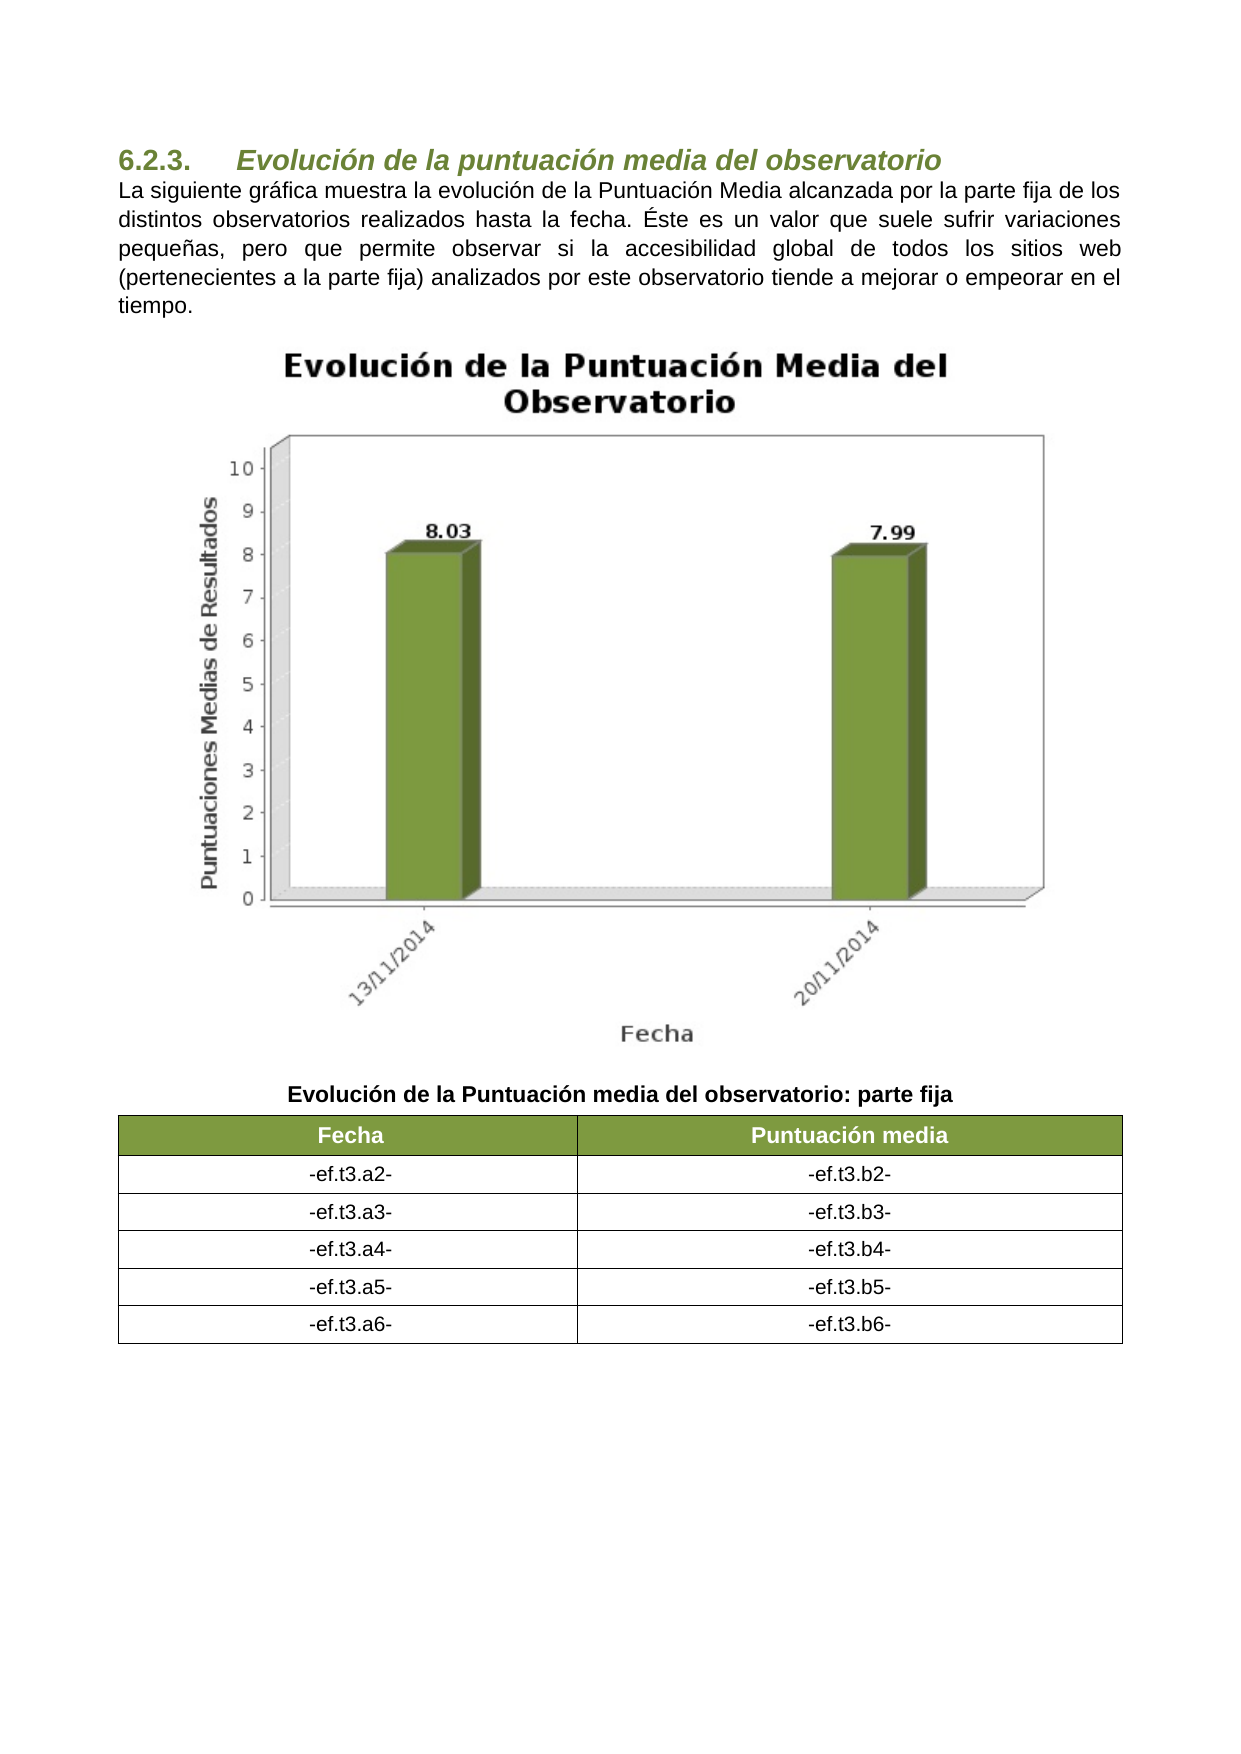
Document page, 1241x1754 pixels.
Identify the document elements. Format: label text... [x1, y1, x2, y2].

subtitle Evolución de la puntuación media del observatorio [118, 143, 1122, 177]
table_cell -ef.t3.a5- [119, 1269, 577, 1305]
text Evolución de la Puntuación media del observatorio: parte fija [118, 1081, 1122, 1107]
picture [178, 346, 1062, 1056]
table_cell -ef.t3.b2- [578, 1156, 1122, 1192]
table_header Fecha [119, 1116, 577, 1155]
table_cell -ef.t3.a4- [119, 1231, 577, 1267]
table_cell -ef.t3.a2- [119, 1156, 577, 1192]
table_cell -ef.t3.b5- [578, 1269, 1122, 1305]
table_header Puntuación media [578, 1116, 1122, 1155]
table_cell -ef.t3.b4- [578, 1231, 1122, 1267]
table_cell -ef.t3.a3- [119, 1194, 577, 1230]
table_cell -ef.t3.a6- [119, 1306, 577, 1342]
table_cell -ef.t3.b6- [578, 1306, 1122, 1342]
text La siguiente gráfica muestra la evolución de la Puntuación Media alcanzada por la parte fija de los distintos observatorios realizados hasta la fecha. Éste es un valor que suele sufrir variaciones pequeñas, pero que permite observar si la accesibilidad global de todos los sitios web (pertenecientes a la parte fija) analizados por este observatorio tiende a mejorar o empeorar en el tiempo. [118, 177, 1122, 319]
table_cell -ef.t3.b3- [578, 1194, 1122, 1230]
